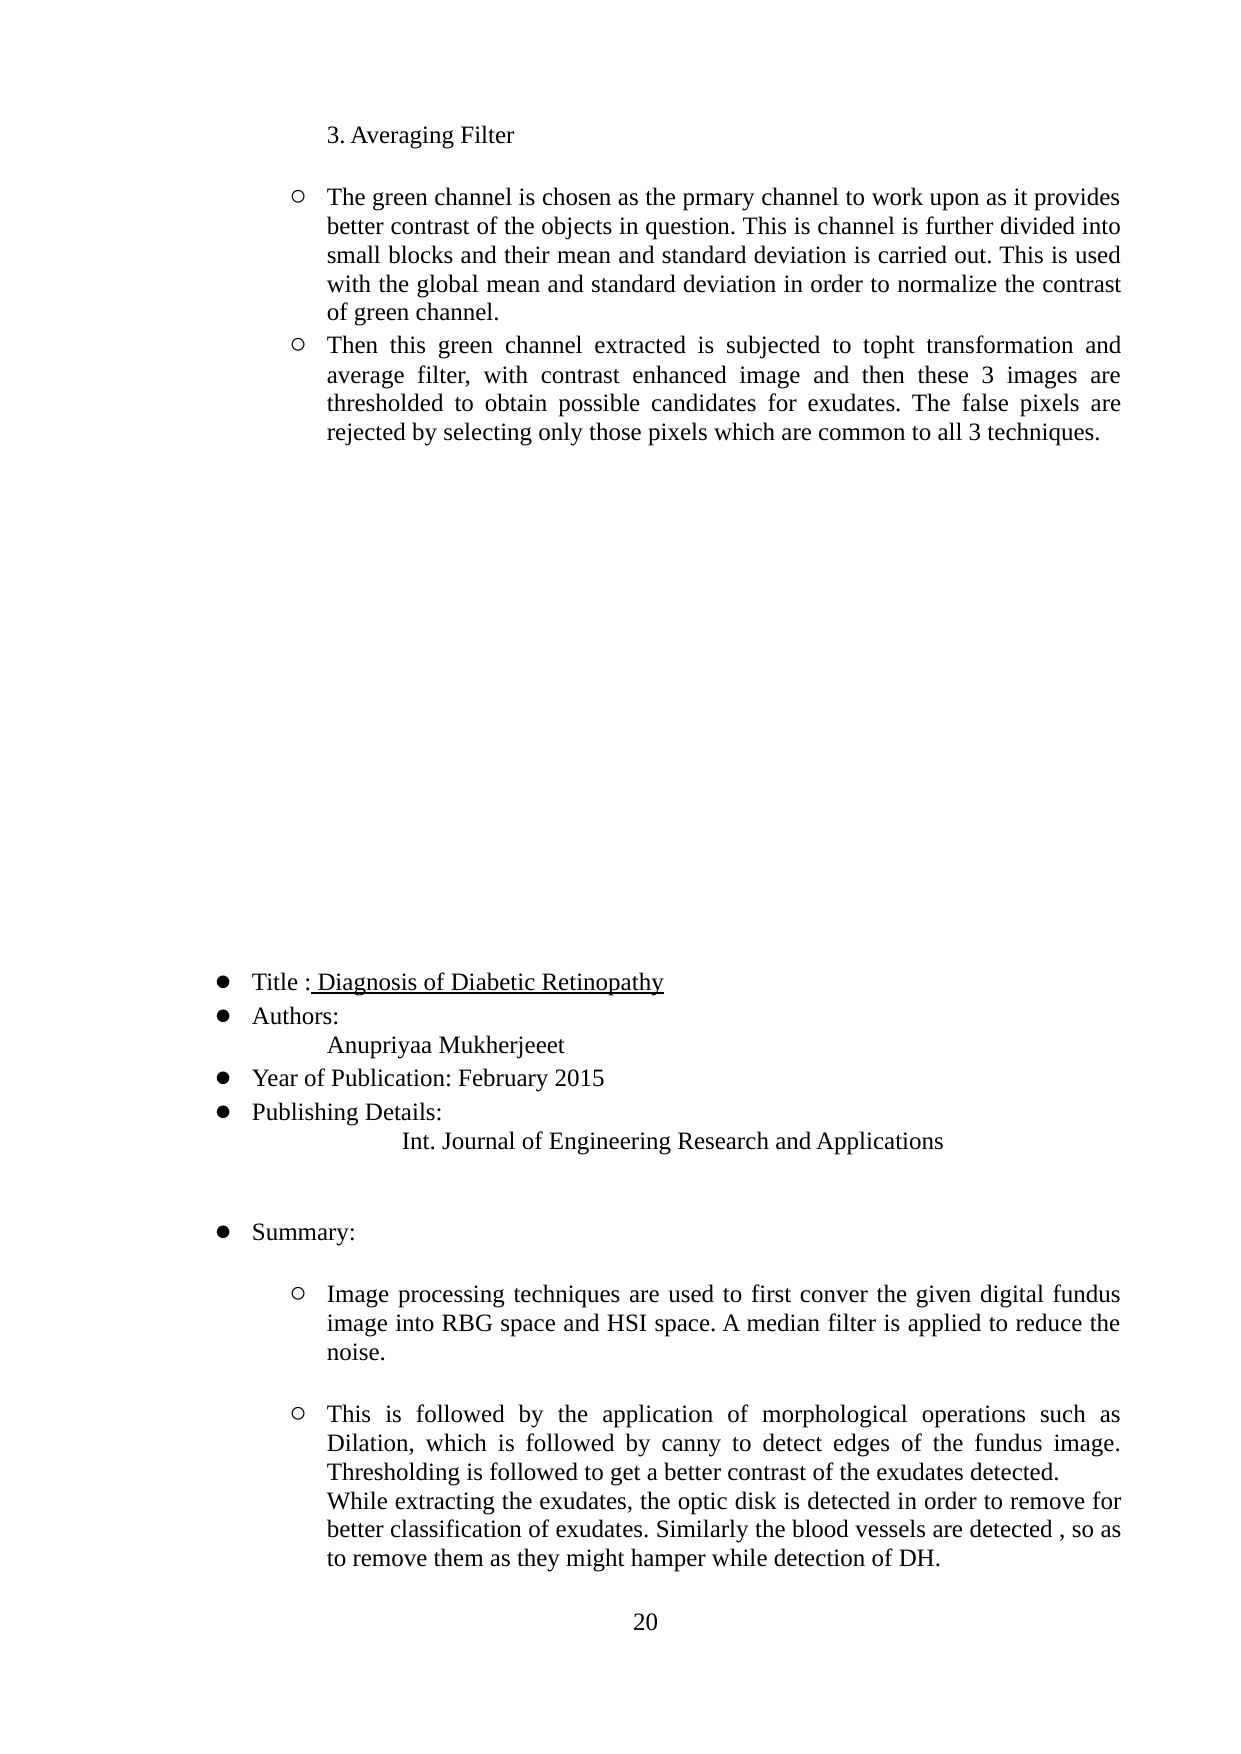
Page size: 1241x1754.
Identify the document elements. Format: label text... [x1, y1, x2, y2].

text Anupriyaa Mukherjeeet [327, 1031, 1122, 1059]
list Publishing Details: [214, 1093, 1122, 1126]
list The green channel is chosen as the prmary channel to work upon as it provides better contrast of the objects in question. This is channel is further divided into small blocks and their mean and standard deviation is carried out. This is used with the global mean and standard deviation in order to normalize the contrast of green channel. [289, 178, 1122, 326]
list While extracting the exudates, the optic disk is detected in order to remove for better classification of exudates. Similarly the blood vessels are detected , so as to remove them as they might hamper while detection of DH. [327, 1486, 1122, 1572]
list Then this green channel extracted is subjected to topht transformation and average filter, with contrast enhanced image and then these 3 images are thresholded to obtain possible candidates for exudates. The false pixels are rejected by selecting only those pixels which are common to all 3 techniques. [289, 326, 1122, 446]
list Image processing techniques are used to first conver the given digital fundus image into RBG space and HSI space. A median filter is applied to reduce the noise. [289, 1275, 1122, 1366]
list Year of Publication: February 2015 [214, 1059, 1122, 1093]
list Summary: [214, 1213, 1122, 1246]
text Int. Journal of Engineering Research and Applications [402, 1126, 1122, 1155]
list This is followed by the application of morphological operations such as Dilation, which is followed by canny to detect edges of the fundus image. Thresholding is followed to get a better contrast of the exudates detected. [289, 1395, 1122, 1486]
list Authors: [214, 997, 1122, 1031]
list Title : Diagnosis of Diabetic Retinopathy [214, 963, 1122, 997]
text 3. Averaging Filter [252, 120, 1122, 149]
